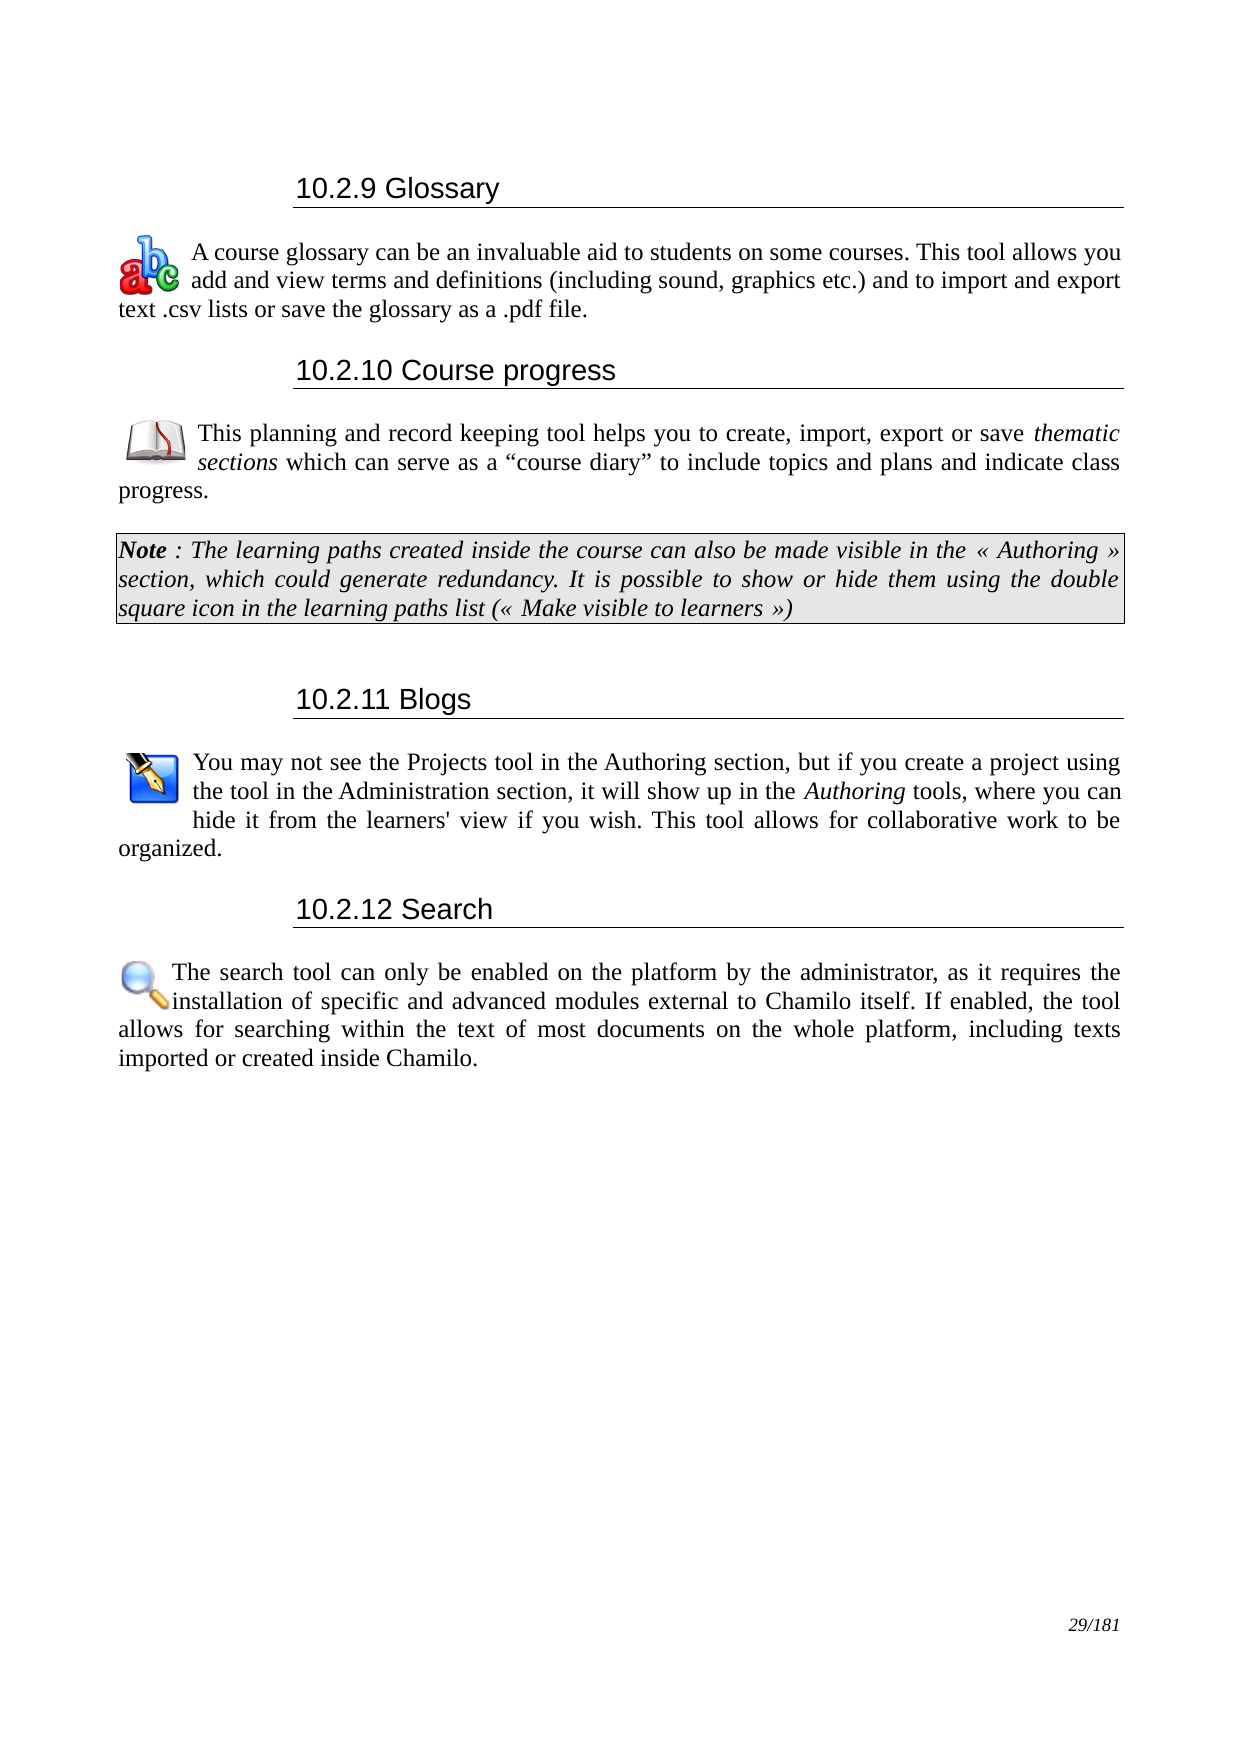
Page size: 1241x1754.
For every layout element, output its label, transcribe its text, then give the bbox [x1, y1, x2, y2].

text You may not see the Projects tool in the Authoring section, but if you create a project using the tool in the Administration section, it will show up in the Authoring tools, where you can hide it from the learners' view if you wish. This tool allows for collaborative work to be organized. [118, 747, 1122, 862]
text Note : The learning paths created inside the course can also be made visible in the « Authoring » section, which could generate redundancy. It is possible to show or hide them using the double square icon in the learning paths list (« Make visible to learners ») [117, 534, 1124, 623]
picture [121, 747, 181, 807]
picture [120, 235, 179, 295]
picture [126, 411, 186, 471]
subtitle Search [293, 892, 1124, 927]
subtitle Blogs [293, 682, 1124, 718]
subtitle Glossary [293, 172, 1124, 207]
text A course glossary can be an invaluable aid to students on some courses. This tool allows you add and view terms and definitions (including sound, graphics etc.) and to import and export text .csv lists or save the glossary as a .pdf file. [118, 237, 1122, 323]
text This planning and record keeping tool helps you to create, import, export or save thematic sections which can serve as a “course diary” to include topics and plans and indicate class progress. [118, 418, 1122, 504]
text The search tool can only be enabled on the platform by the administrator, as it requires the installation of specific and advanced modules external to Chamilo itself. If enabled, the tool allows for searching within the text of most documents on the whole platform, including texts imported or created inside Chamilo. [118, 957, 1122, 1072]
picture [121, 961, 172, 1012]
subtitle Course progress [293, 353, 1124, 388]
